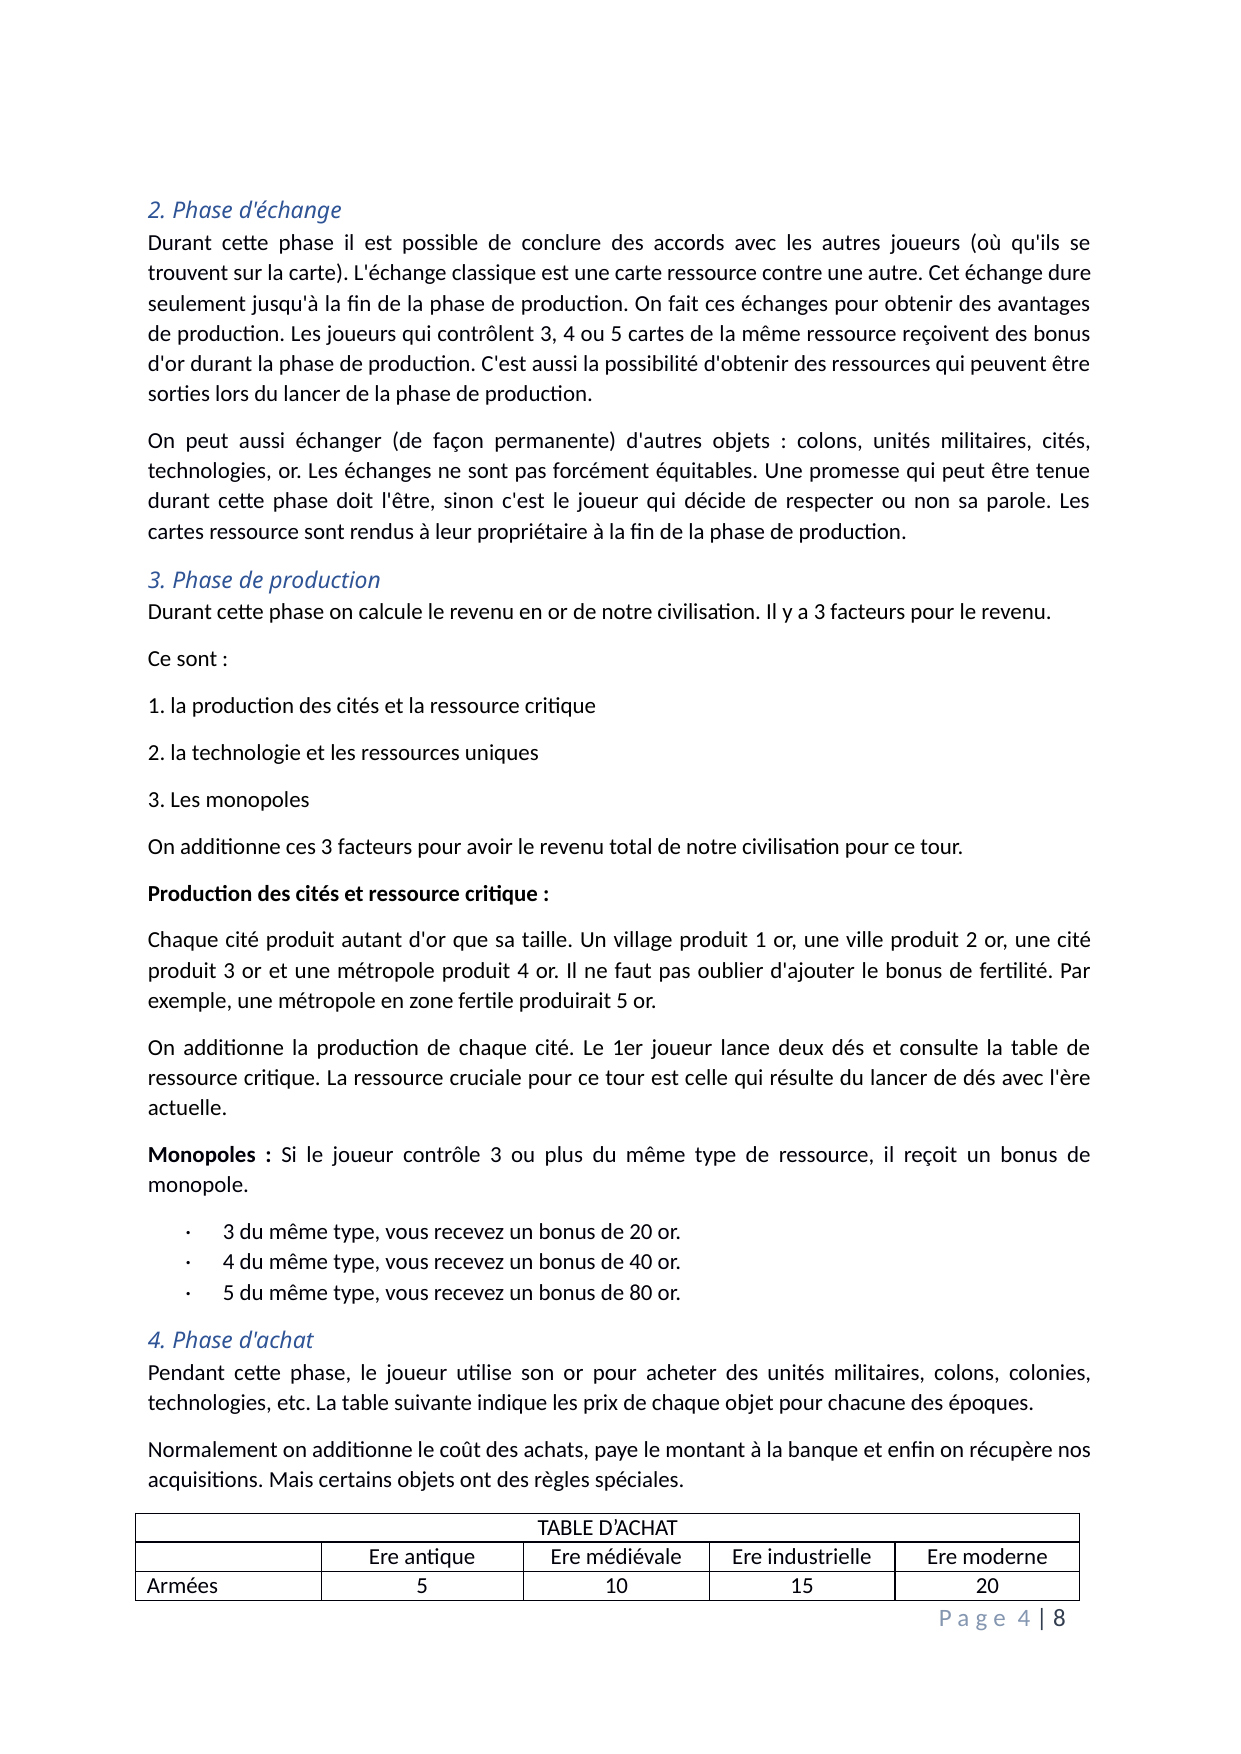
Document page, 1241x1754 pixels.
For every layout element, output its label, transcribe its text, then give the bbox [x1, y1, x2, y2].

text Chaque cité produit autant d'or que sa taille. Un village produit 1 or, une ville produit 2 or, une cité produit 3 or et une métropole produit 4 or. Il ne faut pas oublier d'ajouter le bonus de fertilité. Par exemple, une métropole en zone fertile produirait 5 or. [148, 926, 1093, 1014]
table_cell Ere moderne [896, 1543, 1079, 1571]
text 3. Les monopoles [148, 785, 1093, 813]
table_cell Ere industrielle [710, 1543, 894, 1571]
table_cell 5 [322, 1572, 523, 1599]
list 4 du même type, vous recevez un bonus de 40 or. [185, 1247, 1093, 1275]
list 3 du même type, vous recevez un bonus de 20 or. [185, 1217, 1093, 1245]
table_header TABLE D’ACHAT [136, 1514, 1079, 1541]
text Production des cités et ressource critique : [148, 879, 1093, 907]
table_cell Ere antique [322, 1543, 523, 1571]
text Ce sont : [148, 644, 1093, 672]
text Pendant cette phase, le joueur utilise son or pour acheter des unités militaires, colons, colonies, technologies, etc. La table suivante indique les prix de chaque objet pour chacune des époques. [148, 1358, 1093, 1416]
table_cell Ere médiévale [524, 1543, 709, 1571]
text On additionne ces 3 facteurs pour avoir le revenu total de notre civilisation pour ce tour. [148, 832, 1093, 860]
table_cell 15 [710, 1572, 894, 1599]
text Normalement on additionne le coût des achats, paye le montant à la banque et enfin on récupère nos acquisitions. Mais certains objets ont des règles spéciales. [148, 1435, 1093, 1493]
subtitle 2. Phase d'échange [148, 194, 1093, 226]
table_cell 10 [524, 1572, 709, 1599]
text Monopoles : Si le joueur contrôle 3 ou plus du même type de ressource, il reçoit un bonus de monopole. [148, 1140, 1093, 1198]
text Durant cette phase il est possible de conclure des accords avec les autres joueurs (où qu'ils se trouvent sur la carte). L'échange classique est une carte ressource contre une autre. Cet échange dure seulement jusqu'à la fin de la phase de production. On fait ces échanges pour obtenir des avantages de production. Les joueurs qui contrôlent 3, 4 ou 5 cartes de la même ressource reçoivent des bonus d'or durant la phase de production. C'est aussi la possibilité d'obtenir des ressources qui peuvent être sorties lors du lancer de la phase de production. [148, 228, 1093, 407]
text 1. la production des cités et la ressource critique [148, 691, 1093, 719]
text On additionne la production de chaque cité. Le 1er joueur lance deux dés et consulte la table de ressource critique. La ressource cruciale pour ce tour est celle qui résulte du lancer de dés avec l'ère actuelle. [148, 1033, 1093, 1121]
subtitle 4. Phase d'achat [148, 1324, 1093, 1356]
list 5 du même type, vous recevez un bonus de 80 or. [185, 1278, 1093, 1306]
text 2. la technologie et les ressources uniques [148, 738, 1093, 766]
text Durant cette phase on calcule le revenu en or de notre civilisation. Il y a 3 facteurs pour le revenu. [148, 597, 1093, 625]
table_cell Armées [136, 1572, 321, 1599]
table_cell [136, 1543, 321, 1571]
text On peut aussi échanger (de façon permanente) d'autres objets : colons, unités militaires, cités, technologies, or. Les échanges ne sont pas forcément équitables. Une promesse qui peut être tenue durant cette phase doit l'être, sinon c'est le joueur qui décide de respecter ou non sa parole. Les cartes ressource sont rendus à leur propriétaire à la fin de la phase de production. [148, 426, 1093, 545]
table_cell 20 [896, 1572, 1079, 1599]
subtitle 3. Phase de production [148, 564, 1093, 595]
